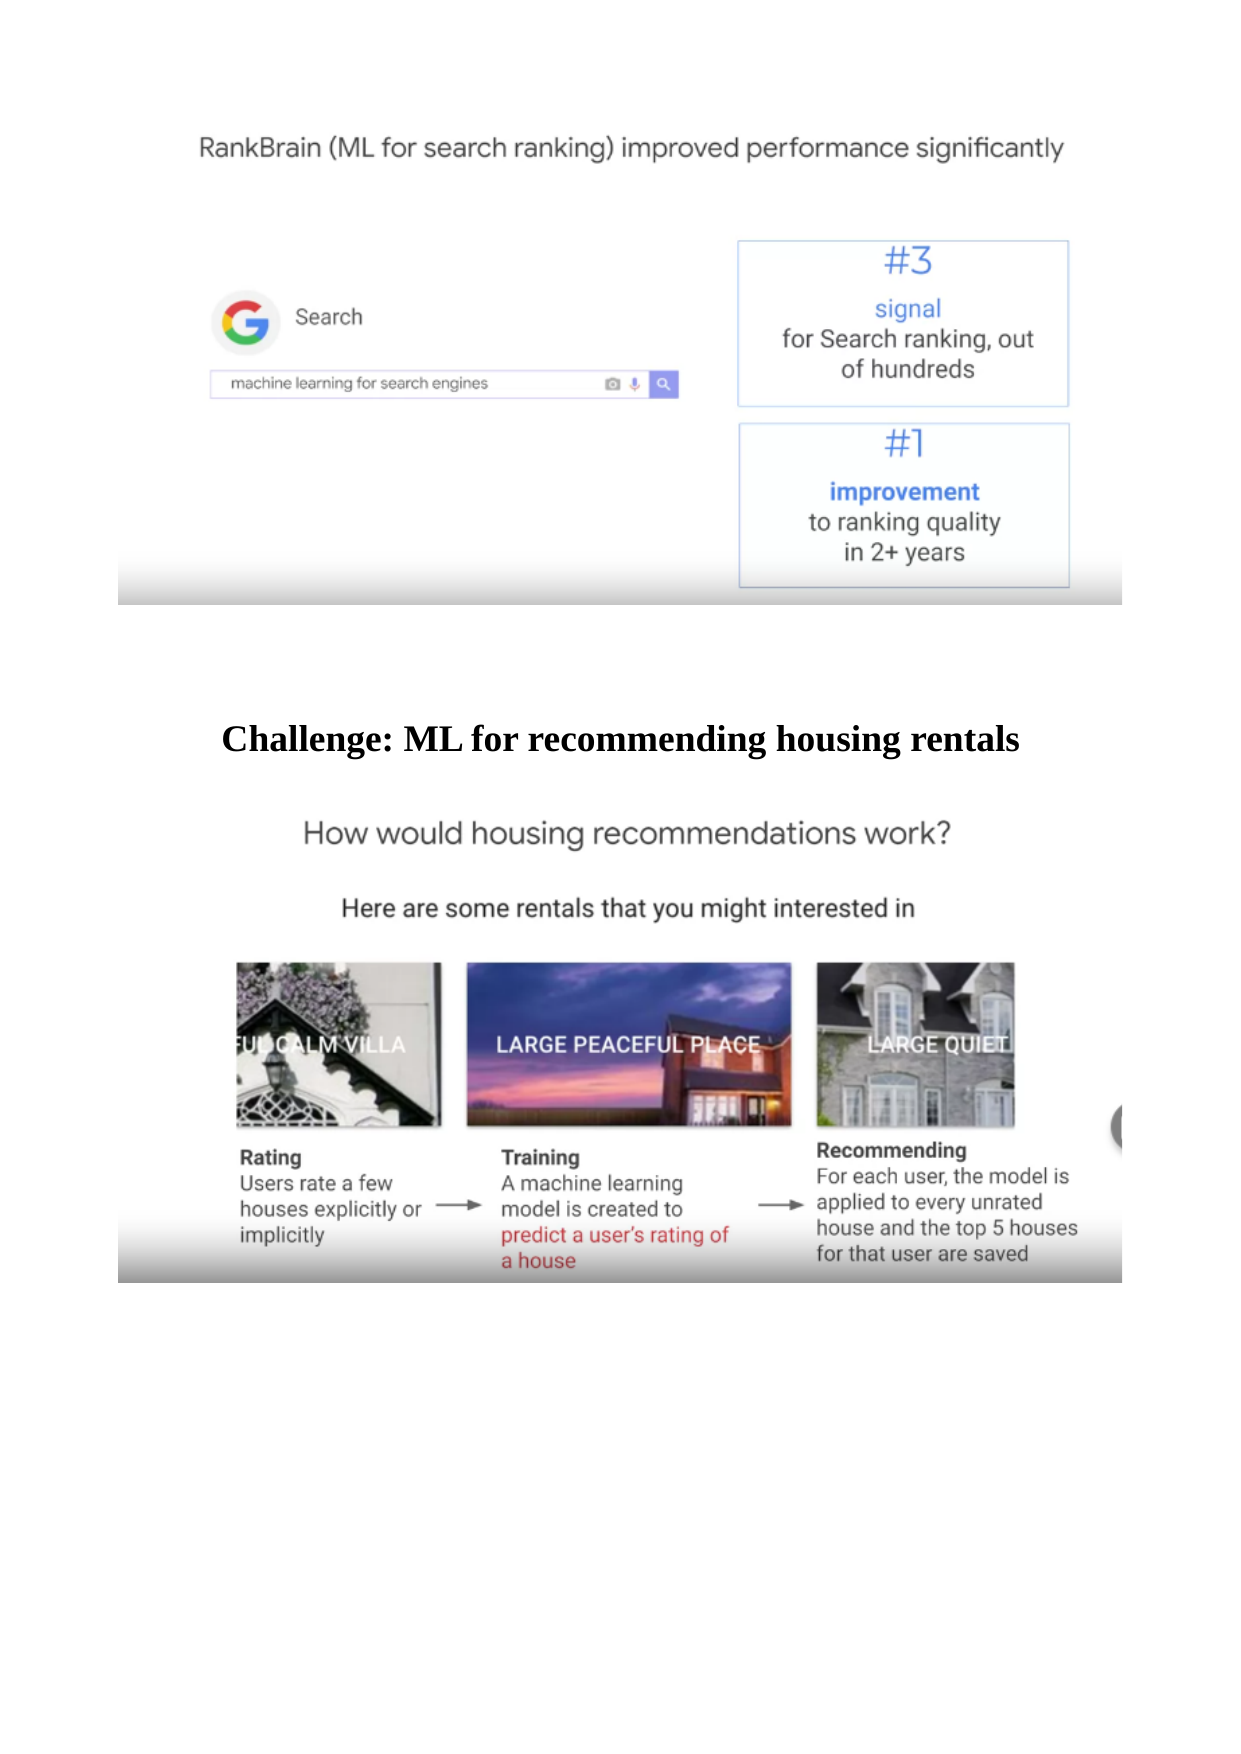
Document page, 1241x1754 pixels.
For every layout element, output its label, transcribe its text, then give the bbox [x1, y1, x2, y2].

picture [118, 800, 1123, 1283]
picture [118, 118, 1123, 605]
subtitle Challenge: ML for recommending housing rentals [118, 716, 1122, 759]
